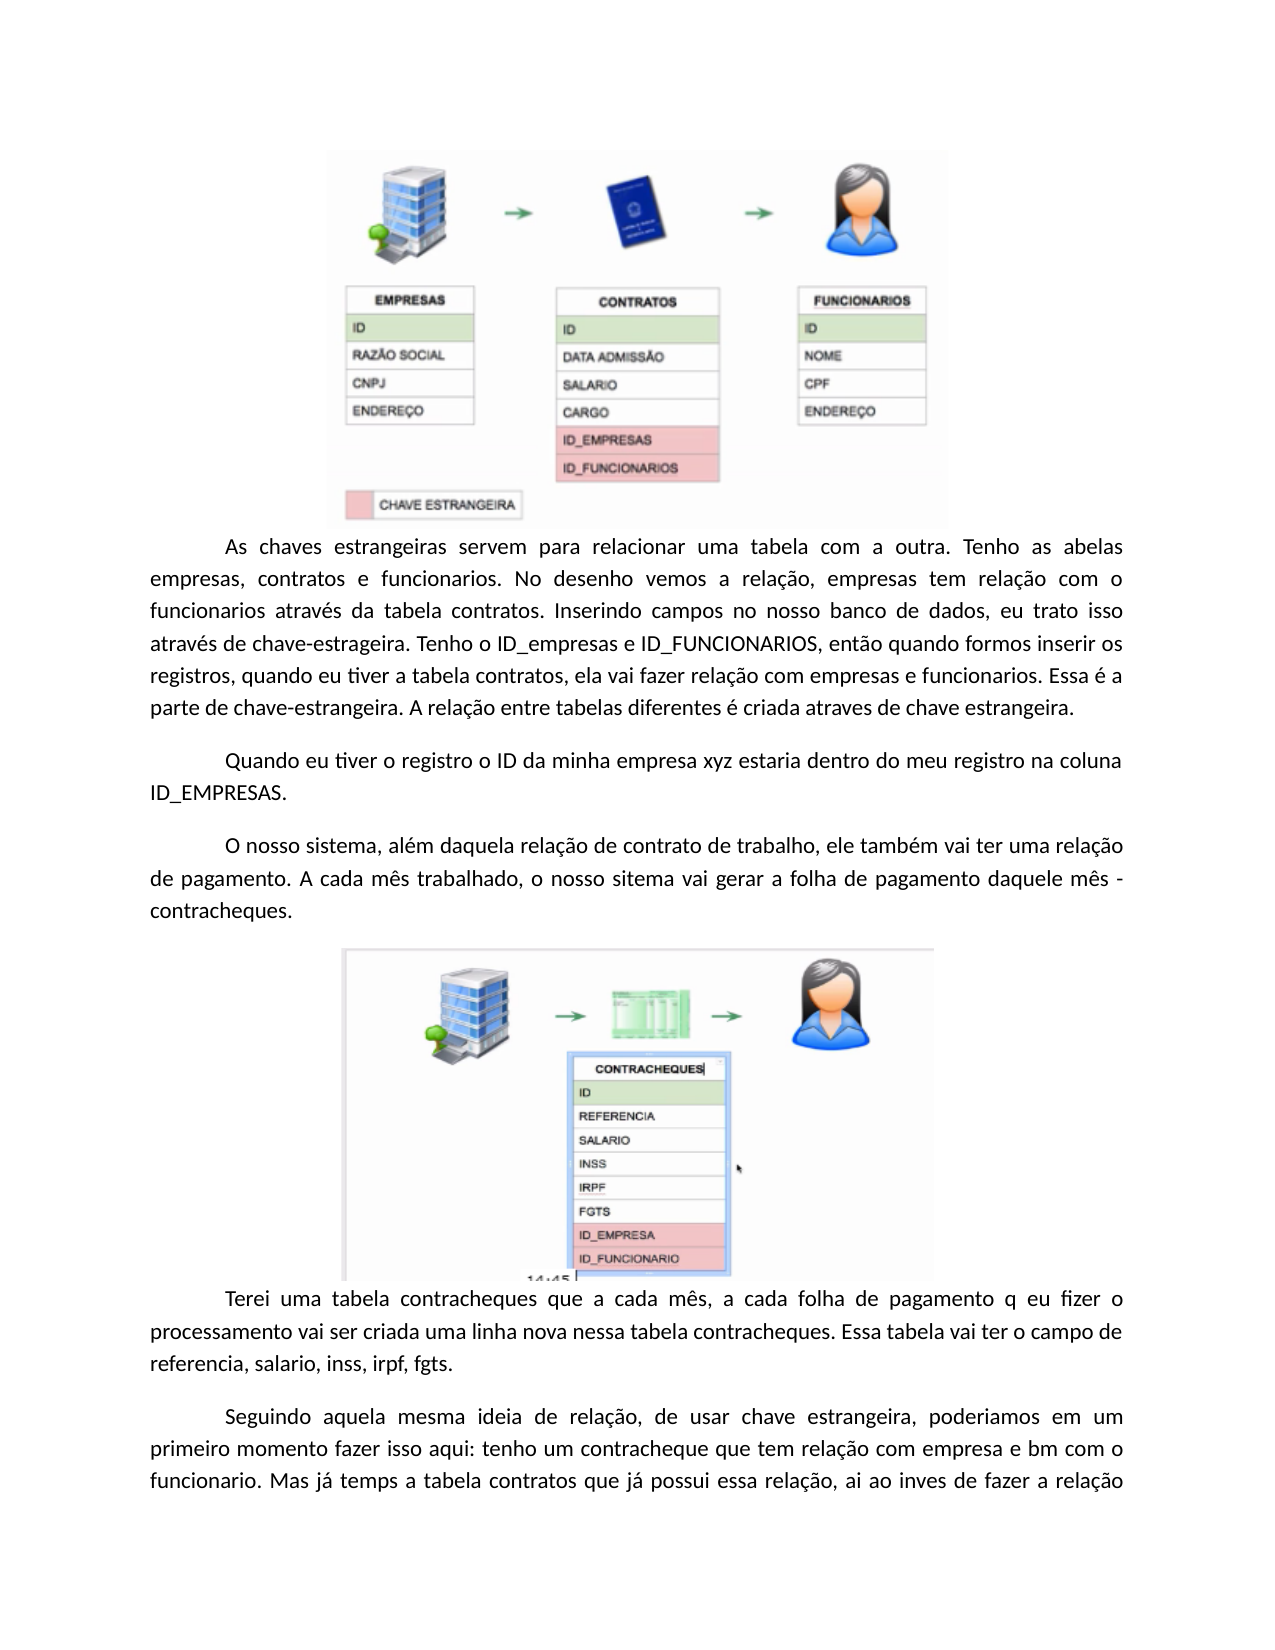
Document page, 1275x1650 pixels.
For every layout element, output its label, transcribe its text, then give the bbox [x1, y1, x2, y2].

text Quando eu tiver o registro o ID da minha empresa xyz estaria dentro do meu registro na coluna ID_EMPRESAS. [150, 746, 1125, 806]
text As chaves estrangeiras servem para relacionar uma tabela com a outra. Tenho as abelas empresas, contratos e funcionarios. No desenho vemos a relação, empresas tem relação com o funcionarios através da tabela contratos. Inserindo campos no nosso banco de dados, eu trato isso através de chave-estrageira. Tenho o ID_empresas e ID_FUNCIONARIOS, então quando formos inserir os registros, quando eu tiver a tabela contratos, ela vai fazer relação com empresas e funcionarios. Essa é a parte de chave-estrangeira. A relação entre tabelas diferentes é criada atraves de chave estrangeira. [150, 150, 1125, 721]
picture [326, 150, 949, 529]
text Seguindo aquela mesma ideia de relação, de usar chave estrangeira, poderiamos em um primeiro momento fazer isso aqui: tenho um contracheque que tem relação com empresa e bm com o funcionario. Mas já temps a tabela contratos que já possui essa relação, ai ao inves de fazer a relação [150, 1402, 1125, 1494]
text O nosso sistema, além daquela relação de contrato de trabalho, ele também vai ter uma relação de pagamento. A cada mês trabalhado, o nosso sitema vai gerar a folha de pagamento daquele mês - contracheques. [150, 831, 1125, 924]
text Terei uma tabela contracheques que a cada mês, a cada folha de pagamento q eu fizer o processamento vai ser criada uma linha nova nessa tabela contracheques. Essa tabela vai ter o campo de referencia, salario, inss, irpf, fgts. [150, 949, 1125, 1377]
picture [341, 948, 934, 1281]
